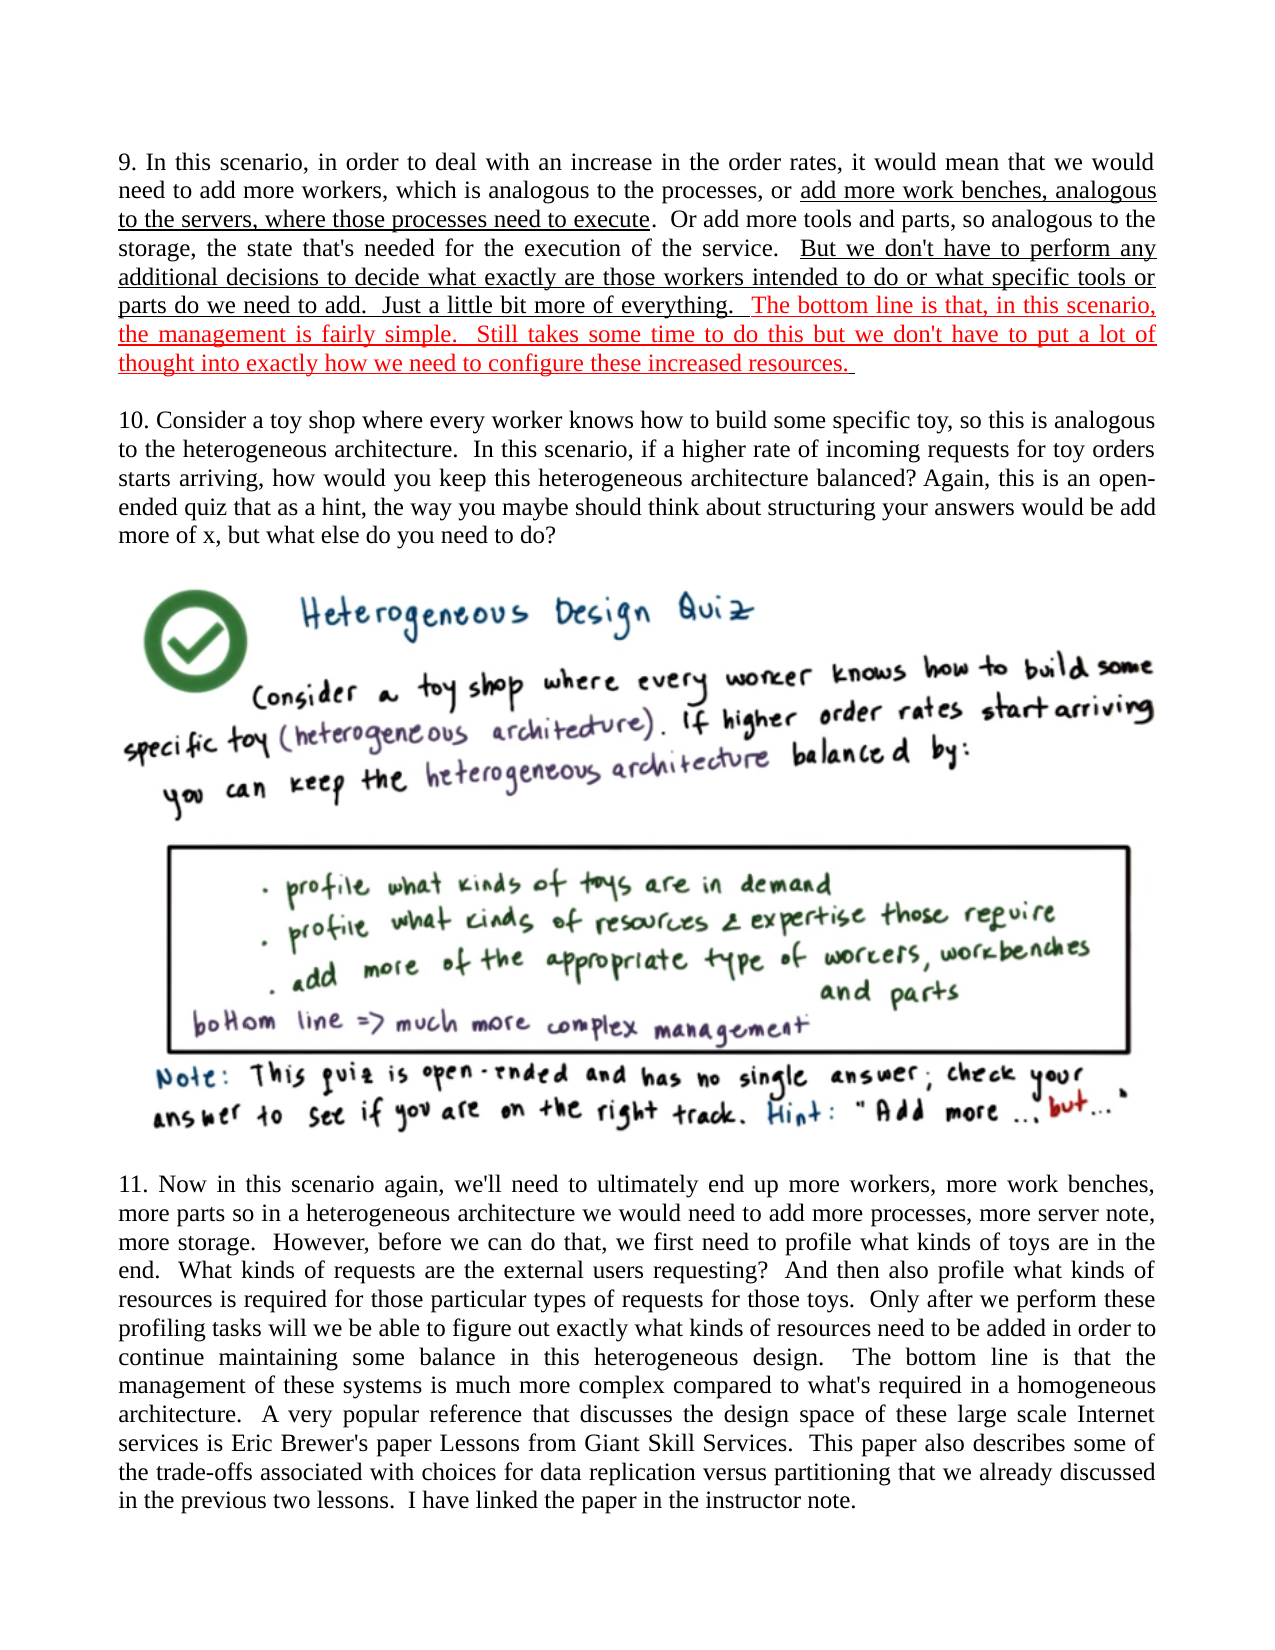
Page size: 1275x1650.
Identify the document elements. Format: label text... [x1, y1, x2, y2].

text 10. Consider a toy shop where every worker knows how to build some specific toy, so this is analogous to the heterogeneous architecture. In this scenario, if a higher rate of incoming requests for toy orders starts arriving, how would you keep this heterogeneous architecture balanced? Again, this is an open-ended quiz that as a hint, the way you maybe should think about structuring your answers would be add more of x, but what else do you need to do? [118, 406, 1157, 549]
text 11. Now in this scenario again, we'll need to ultimately end up more workers, more work benches, more parts so in a heterogeneous architecture we would need to add more processes, more server note, more storage. However, before we can do that, we first need to profile what kinds of toys are in the end. What kinds of requests are the external users requesting? And then also profile what kinds of resources is required for those particular types of requests for those toys. Only after we perform these profiling tasks will we be able to figure out exactly what kinds of resources need to be added in order to continue maintaining some balance in this heterogeneous design. The bottom line is that the management of these systems is much more complex compared to what's required in a homogeneous architecture. A very popular reference that discusses the design space of these large scale Internet services is Eric Brewer's paper Lessons from Giant Skill Services. This paper also describes some of the trade-offs associated with choices for data replication versus partitioning that we already discussed in the previous two lessons. I have linked the paper in the instructor note. [118, 1169, 1157, 1514]
text 9. In this scenario, in order to deal with an increase in the order rates, it would mean that we would need to add more workers, which is analogous to the processes, or add more work benches, analogous to the servers, where those processes need to execute. Or add more tools and parts, so analogous to the storage, the state that's needed for the execution of the service. But we don't have to perform any additional decisions to decide what exactly are those workers intended to do or what specific tools or parts do we need to add. Just a little bit more of everything. The bottom line is that, in this scenario, the management is fairly simple. Still takes some time to do this but we don't have to put a lot of [118, 147, 1157, 344]
text thought into exactly how we need to configure these increased resources. [118, 346, 1157, 377]
picture [118, 578, 1157, 1141]
